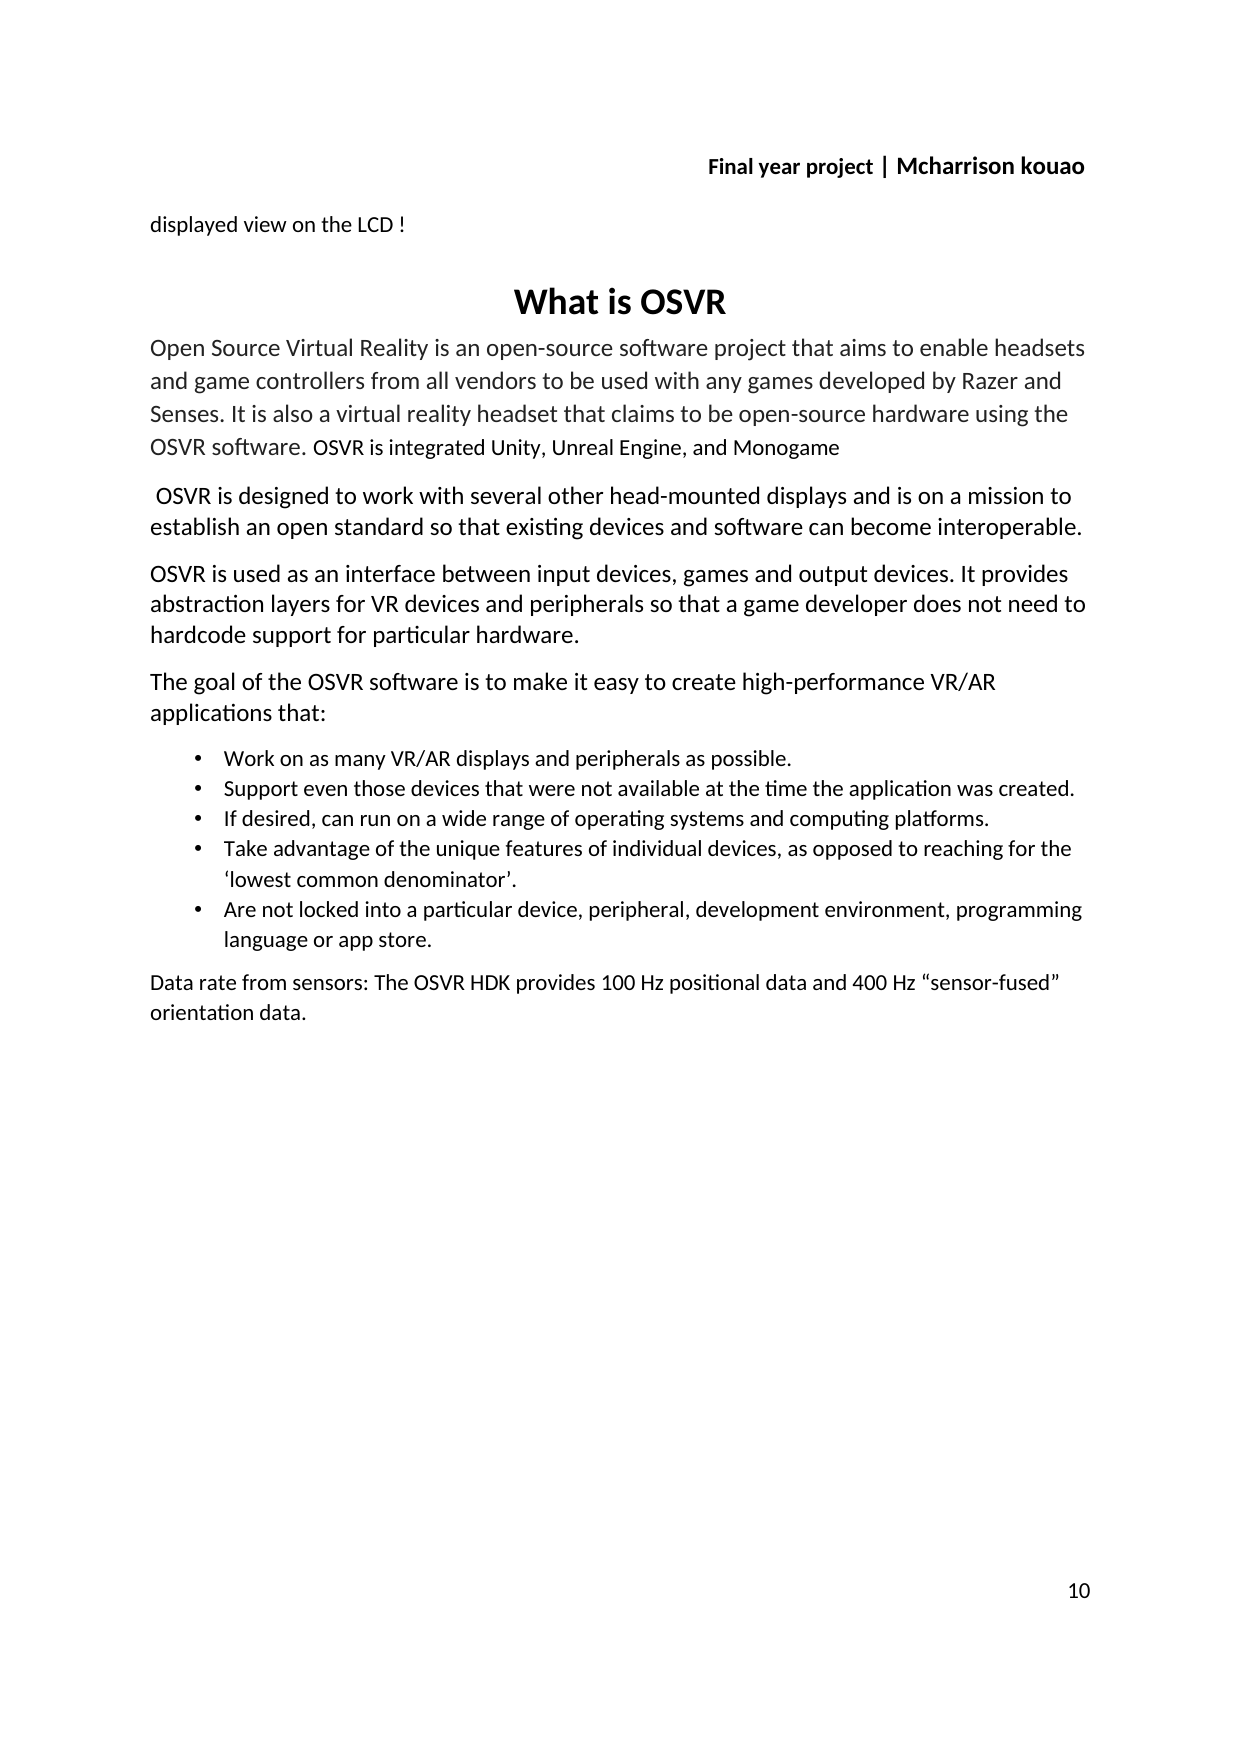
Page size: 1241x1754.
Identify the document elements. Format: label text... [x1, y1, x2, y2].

subtitle What is OSVR [150, 278, 1090, 323]
list Work on as many VR/AR displays and peripherals as possible. [194, 744, 1090, 772]
text OSVR is used as an interface between input devices, games and output devices. It provides abstraction layers for VR devices and peripherals so that a game developer does not need to hardcode support for particular hardware. [150, 558, 1090, 649]
list Take advantage of the unique features of individual devices, as opposed to reaching for the ‘lowest common denominator’. [194, 834, 1090, 893]
text The goal of the OSVR software is to make it easy to create high-performance VR/AR applications that: [150, 666, 1090, 727]
list If desired, can run on a wide range of operating systems and computing platforms. [194, 804, 1090, 832]
text Data rate from sensors: The OSVR HDK provides 100 Hz positional data and 400 Hz “sensor-fused” orientation data. [150, 968, 1090, 1026]
text Open Source Virtual Reality is an open-source software project that aims to enable headsets and game controllers from all vendors to be used with any games developed by Razer and Senses. It is also a virtual reality headset that claims to be open-source hardware using the OSVR software. OSVR is integrated Unity, Unreal Engine, and Monogame [150, 332, 1090, 461]
text OSVR is designed to work with several other head-mounted displays and is on a mission to establish an open standard so that existing devices and software can become interoperable. [150, 480, 1090, 541]
list Support even those devices that were not available at the time the application was created. [194, 774, 1090, 802]
list Are not locked into a particular device, peripheral, development environment, programming language or app store. [194, 895, 1090, 953]
text displayed view on the LCD ! [150, 210, 1090, 238]
